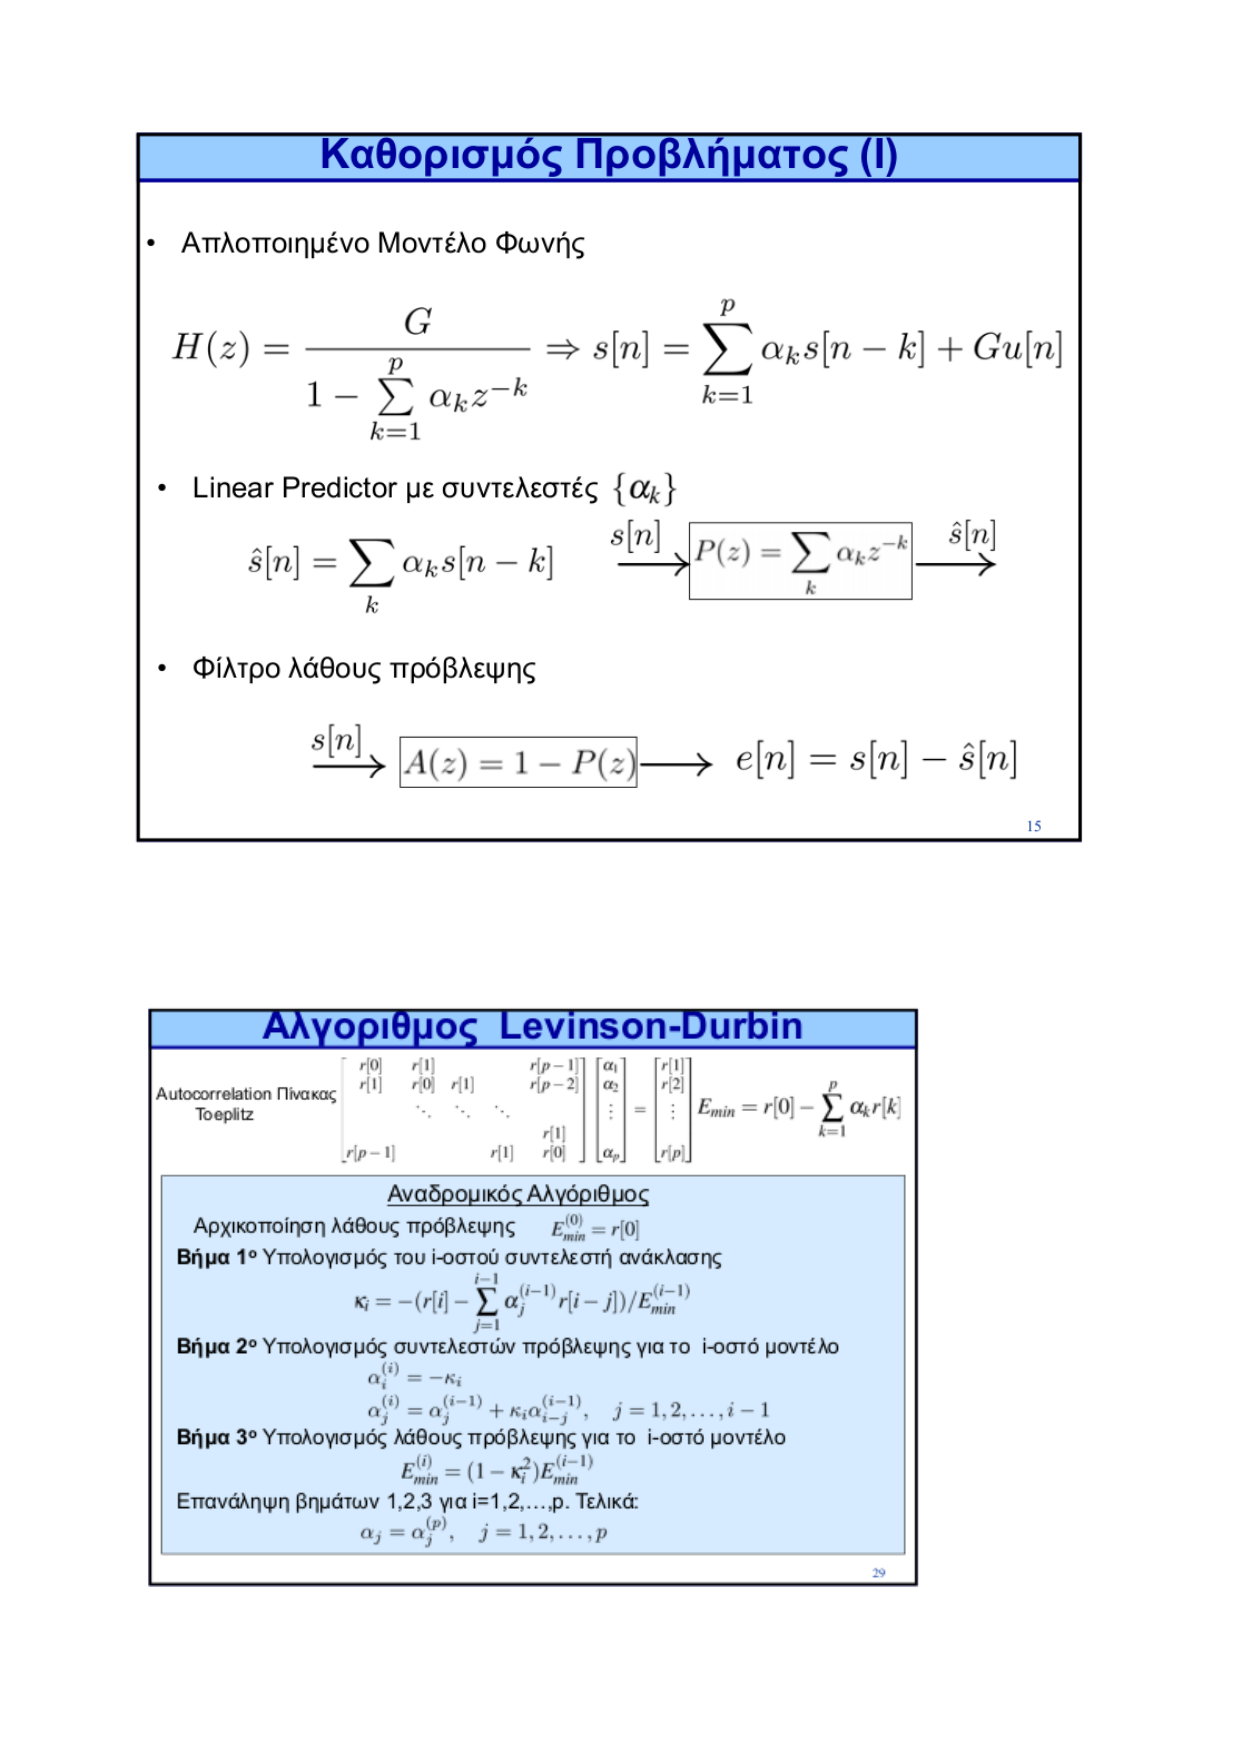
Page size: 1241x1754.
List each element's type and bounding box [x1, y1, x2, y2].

picture [118, 118, 1123, 858]
picture [111, 981, 958, 1598]
